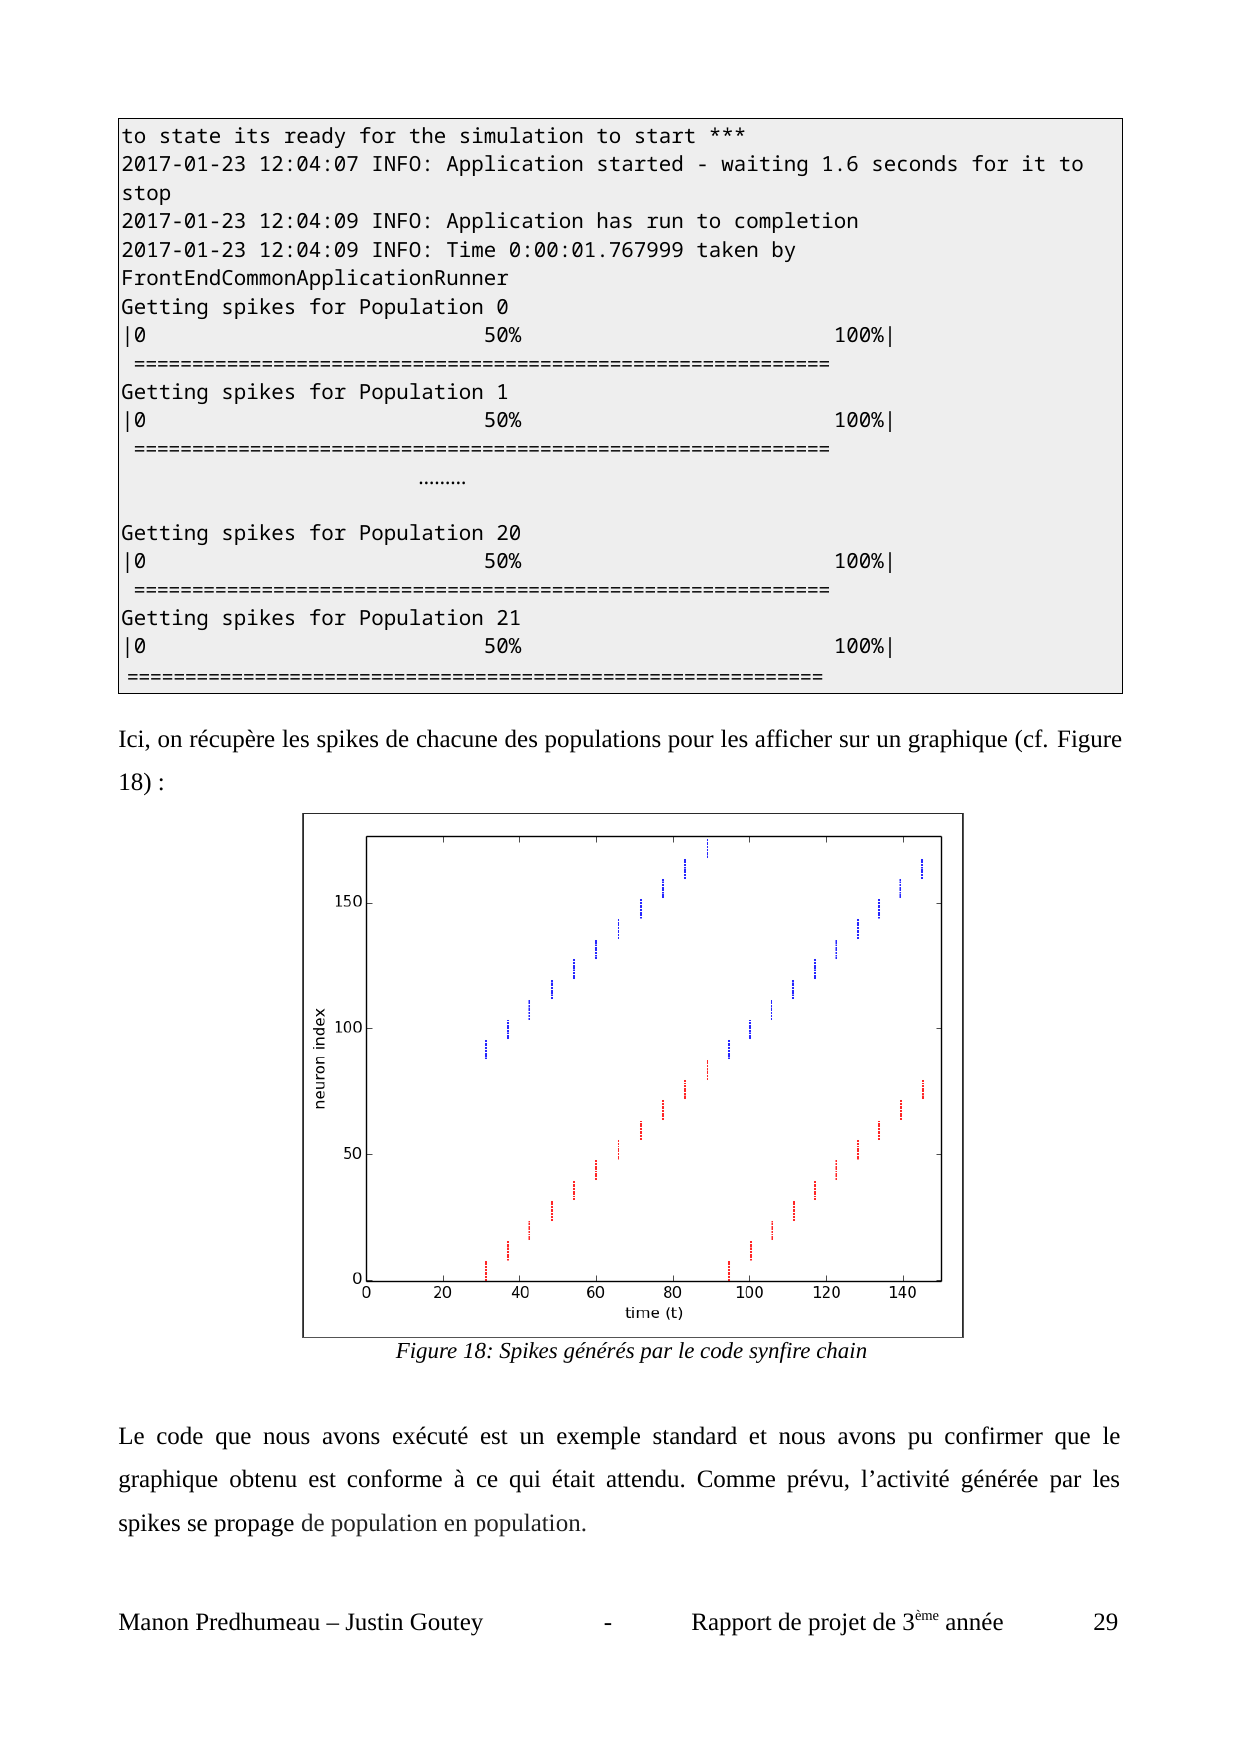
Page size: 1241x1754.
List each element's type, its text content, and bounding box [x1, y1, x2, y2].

text Getting spikes for Population 20 [119, 515, 1122, 543]
text to state its ready for the simulation to start *** [119, 119, 1122, 147]
text 2017-01-23 12:04:07 INFO: Application started - waiting 1.6 seconds for it to stop [119, 147, 1122, 203]
text |0 50% 100%| [119, 543, 1122, 572]
text [302, 800, 963, 813]
text Getting spikes for Population 1 [119, 374, 1122, 402]
picture [305, 816, 961, 1336]
text Ici, on récupère les spikes de chacune des populations pour les afficher sur un graphique (cf. Figure 18) : [118, 724, 1122, 796]
text Getting spikes for Population 21 [119, 600, 1122, 628]
text 2017-01-23 12:04:09 INFO: Application has run to completion [119, 203, 1122, 232]
text ============================================================ [119, 431, 1122, 459]
text ============================================================ [119, 346, 1122, 374]
text ============================================================ [119, 572, 1122, 600]
text Le code que nous avons exécuté est un exemple standard et nous avons pu confirmer que le graphique obtenu est conforme à ce qui était attendu. Comme prévu, l’activité générée par les spikes se propage de population en population. [118, 1421, 1122, 1536]
text ……… [119, 459, 1122, 487]
text |0 50% 100%| [119, 402, 1122, 431]
text |0 50% 100%| [119, 628, 1122, 657]
text |0 50% 100%| [119, 317, 1122, 346]
text ============================================================ [119, 657, 1122, 693]
text 2017-01-23 12:04:09 INFO: Time 0:00:01.767999 taken by FrontEndCommonApplicationRunner [119, 232, 1122, 289]
text Figure 18: Spikes générés par le code synfire chain [302, 1338, 963, 1364]
text Getting spikes for Population 0 [119, 289, 1122, 317]
